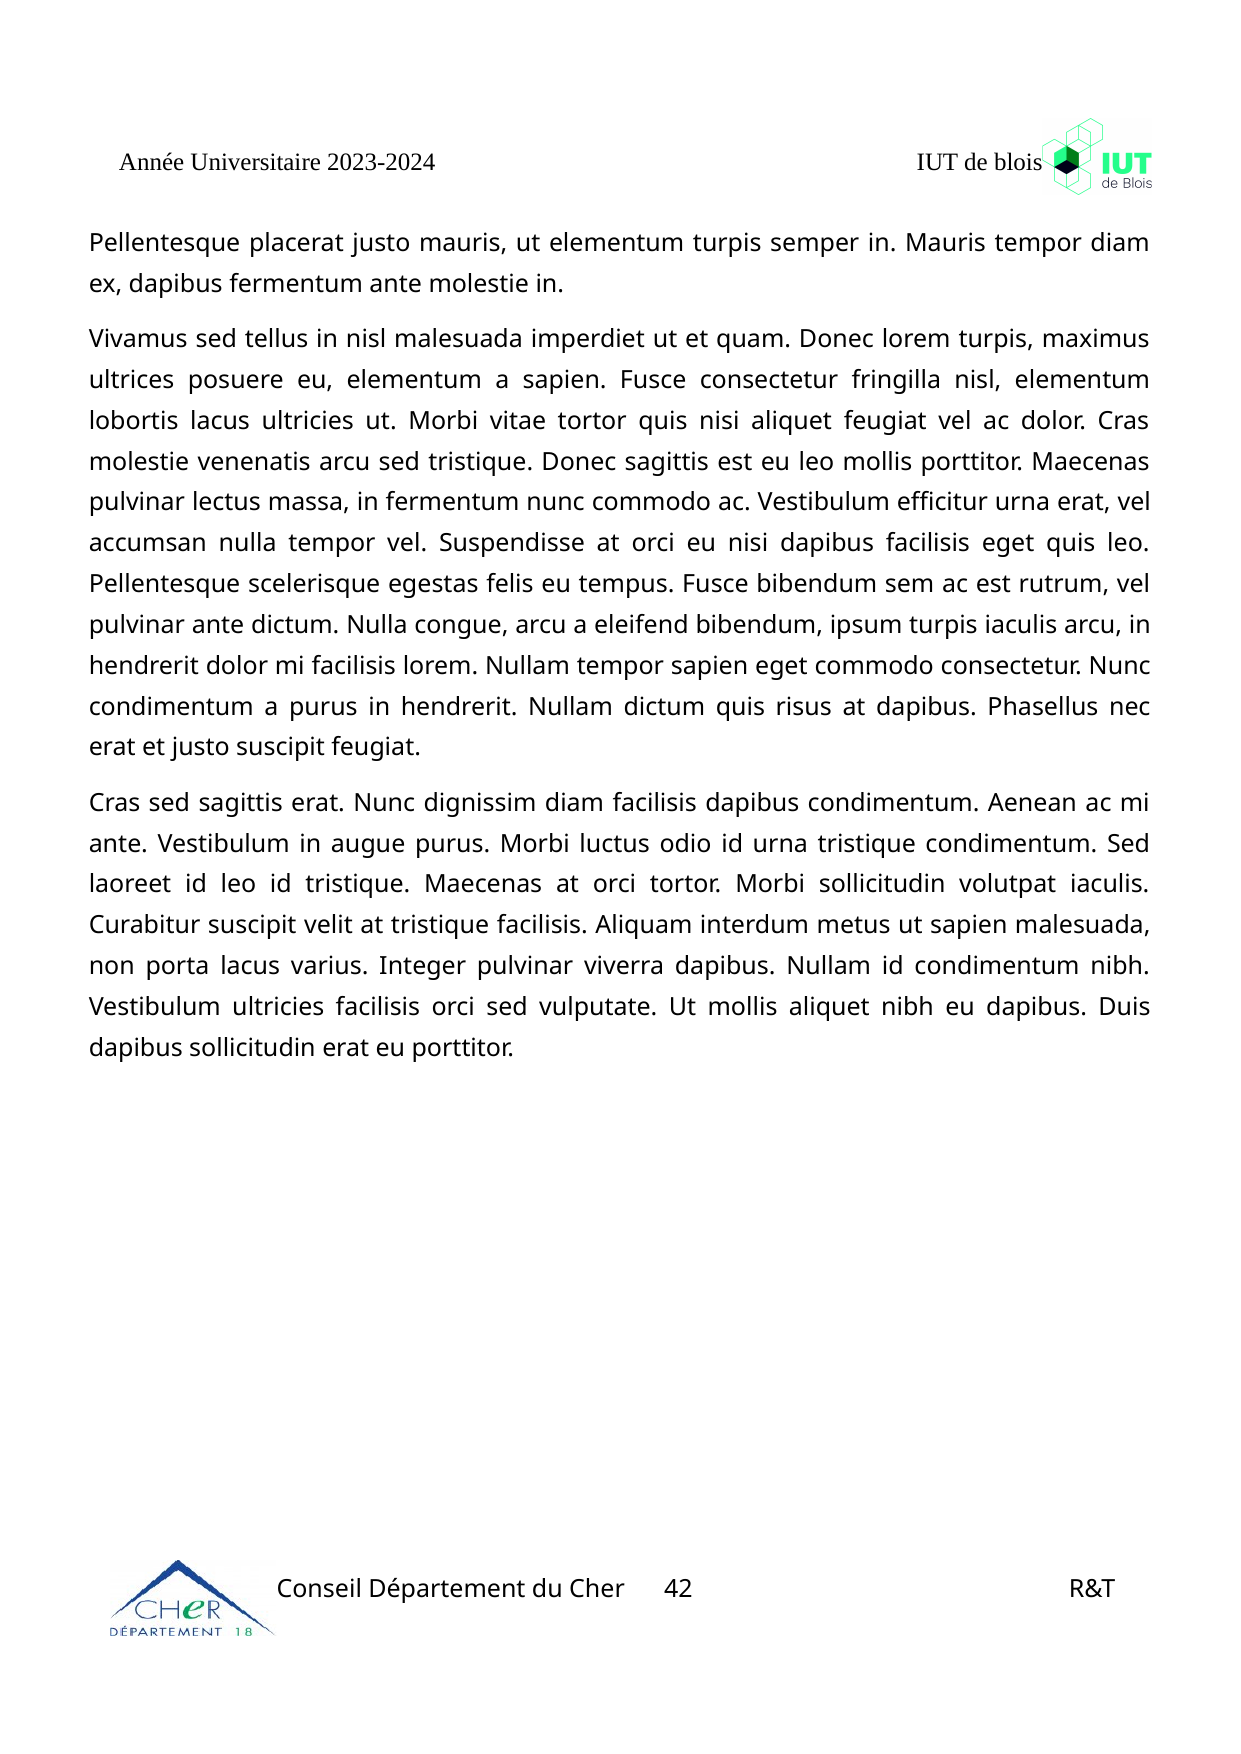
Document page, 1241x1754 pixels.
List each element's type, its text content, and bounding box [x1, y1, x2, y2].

text Vivamus sed tellus in nisl malesuada imperdiet ut et quam. Donec lorem turpis, maximus ultrices posuere eu, elementum a sapien. Fusce consectetur fringilla nisl, elementum lobortis lacus ultricies ut. Morbi vitae tortor quis nisi aliquet feugiat vel ac dolor. Cras molestie venenatis arcu sed tristique. Donec sagittis est eu leo mollis porttitor. Maecenas pulvinar lectus massa, in fermentum nunc commodo ac. Vestibulum efficitur urna erat, vel accumsan nulla tempor vel. Suspendisse at orci eu nisi dapibus facilisis eget quis leo. Pellentesque scelerisque egestas felis eu tempus. Fusce bibendum sem ac est rutrum, vel pulvinar ante dictum. Nulla congue, arcu a eleifend bibendum, ipsum turpis iaculis arcu, in hendrerit dolor mi facilisis lorem. Nullam tempor sapien eget commodo consectetur. Nunc condimentum a purus in hendrerit. Nullam dictum quis risus at dapibus. Phasellus nec erat et justo suscipit feugiat. [88, 321, 1152, 763]
text Pellentesque placerat justo mauris, ut elementum turpis semper in. Mauris tempor diam ex, dapibus fermentum ante molestie in. [88, 224, 1152, 299]
picture [110, 1560, 277, 1636]
text Cras sed sagittis erat. Nunc dignissim diam facilisis dapibus condimentum. Aenean ac mi ante. Vestibulum in augue purus. Morbi luctus odio id urna tristique condimentum. Sed laoreet id leo id tristique. Maecenas at orci tortor. Morbi sollicitudin volutpat iaculis. Curabitur suscipit velit at tristique facilisis. Aliquam interdum metus ut sapien malesuada, non porta lacus varius. Integer pulvinar viverra dapibus. Nullam id condimentum nibh. Vestibulum ultricies facilisis orci sed vulputate. Ut mollis aliquet nibh eu dapibus. Duis dapibus sollicitudin erat eu porttitor. [88, 784, 1152, 1063]
picture [1042, 118, 1152, 195]
